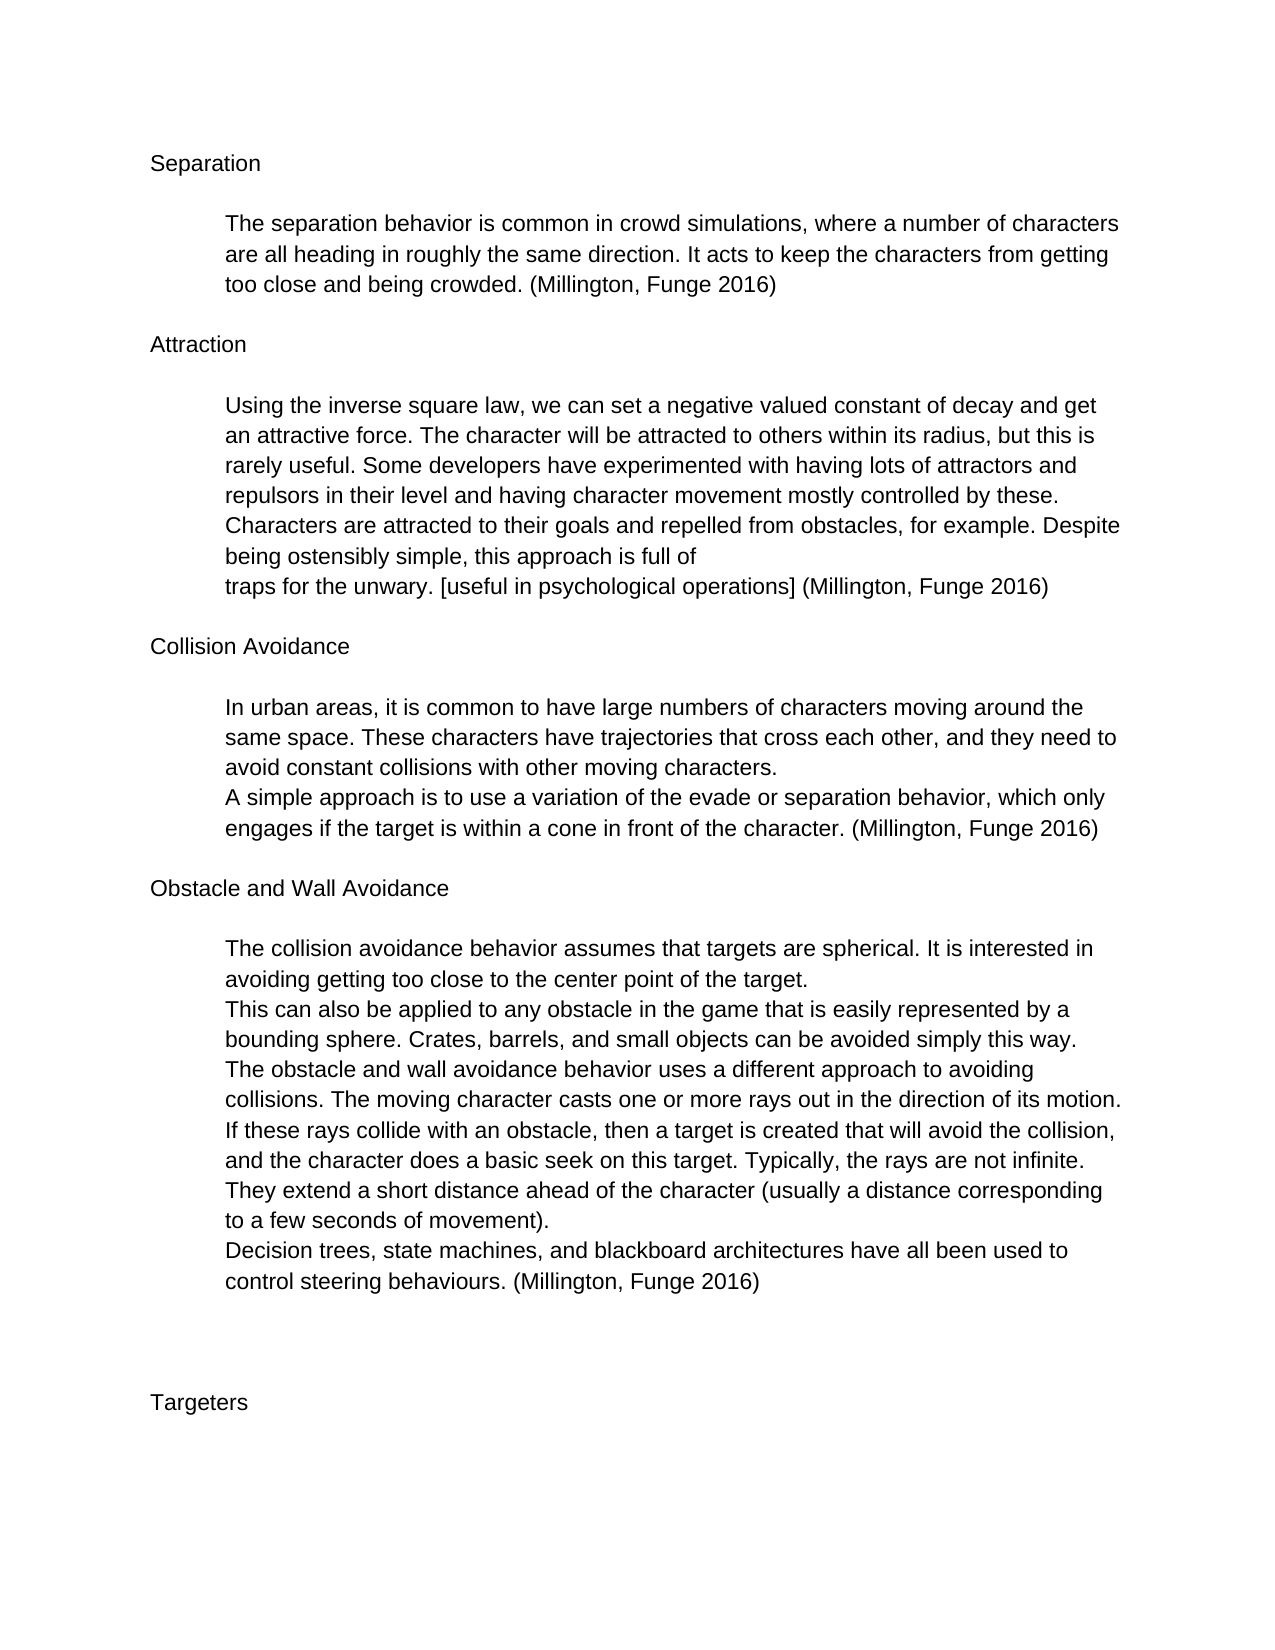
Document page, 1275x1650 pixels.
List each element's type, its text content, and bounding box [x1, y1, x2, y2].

text Attraction [150, 331, 1125, 388]
text In urban areas, it is common to have large numbers of characters moving around the same space. These characters have trajectories that cross each other, and they need to avoid constant collisions with other moving characters. A simple approach is to use a variation of the evade or separation behavior, which only engages if the target is within a cone in front of the character. (Millington, Funge 2016) [225, 694, 1125, 841]
text Obstacle and Wall Avoidance [150, 875, 1125, 932]
text Using the inverse square law, we can set a negative valued constant of decay and get an attractive force. The character will be attracted to others within its radius, but this is rarely useful. Some developers have experimented with having lots of attractors and repulsors in their level and having character movement mostly controlled by these. Characters are attracted to their goals and repelled from obstacles, for example. Despite being ostensibly simple, this approach is full of traps for the unwary. [useful in psychological operations] (Millington, Funge 2016) [225, 392, 1125, 599]
text Separation [150, 150, 1125, 207]
text The collision avoidance behavior assumes that targets are spherical. It is interested in avoiding getting too close to the center point of the target. This can also be applied to any obstacle in the game that is easily represented by a bounding sphere. Crates, barrels, and small objects can be avoided simply this way. The obstacle and wall avoidance behavior uses a different approach to avoiding collisions. The moving character casts one or more rays out in the direction of its motion. If these rays collide with an obstacle, then a target is created that will avoid the collision, and the character does a basic seek on this target. Typically, the rays are not infinite. They extend a short distance ahead of the character (usually a distance corresponding to a few seconds of movement). Decision trees, state machines, and blackboard architectures have all been used to control steering behaviours. (Millington, Funge 2016) [225, 935, 1125, 1294]
text Targeters [150, 1358, 1125, 1445]
text Collision Avoidance [150, 603, 1125, 690]
text The separation behavior is common in crowd simulations, where a number of characters are all heading in roughly the same direction. It acts to keep the characters from getting too close and being crowded. (Millington, Funge 2016) [225, 210, 1125, 327]
